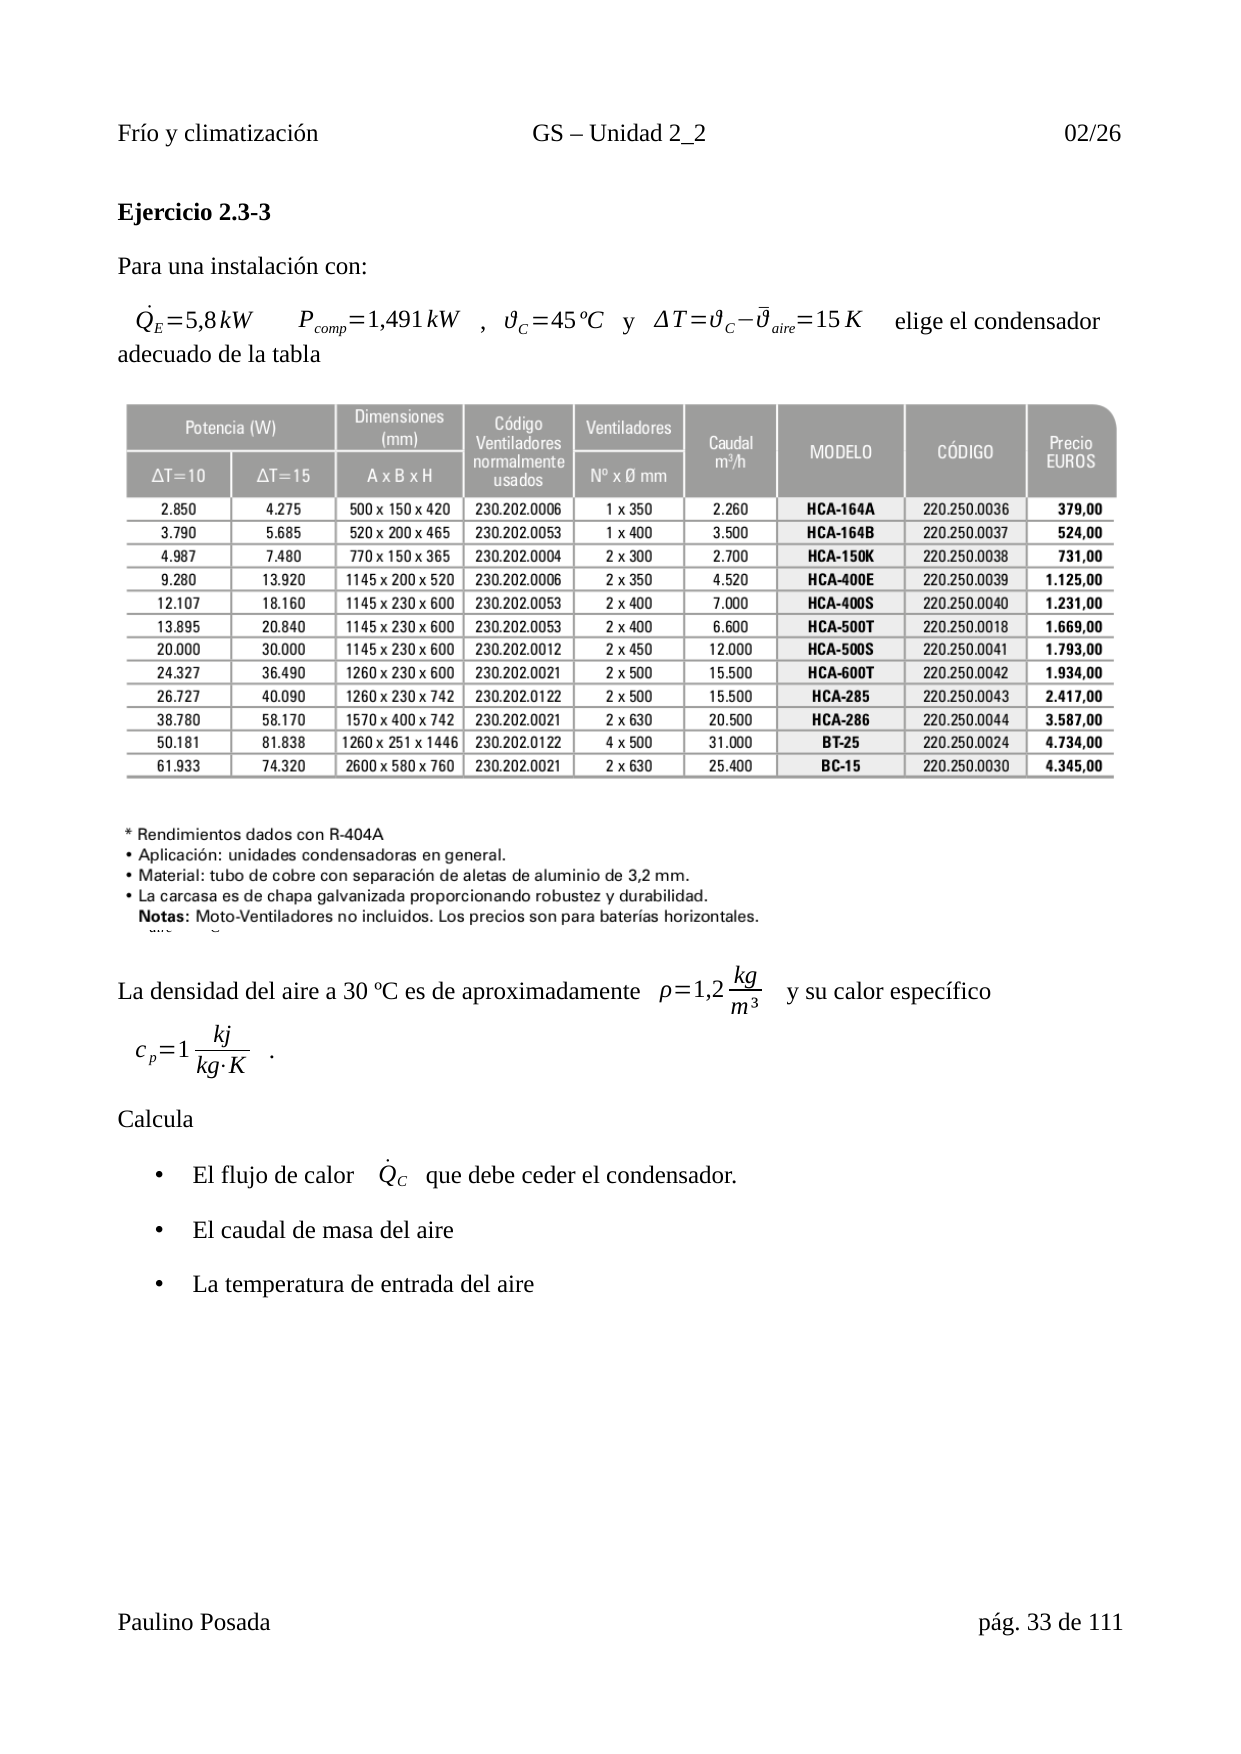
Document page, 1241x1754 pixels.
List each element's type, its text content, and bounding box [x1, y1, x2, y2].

list La temperatura de entrada del aire [155, 1269, 1123, 1298]
text Para una instalación con: [117, 251, 1123, 280]
text ,y elige el condensador adecuado de la tabla [117, 305, 1123, 366]
text Se deduce que la temperatura media del aire en el condensador será de .. [117, 875, 1123, 936]
text La densidad del aire a 30 ºC es de aproximadamente y su calor específico . [117, 961, 1123, 1079]
list El caudal de masa del aire [155, 1215, 1123, 1244]
picture [117, 397, 1122, 930]
text Ejercicio 2.3-3 [117, 197, 1123, 226]
list El flujo de calor que debe ceder el condensador. [155, 1158, 1123, 1190]
text Calcula [117, 1104, 1123, 1133]
